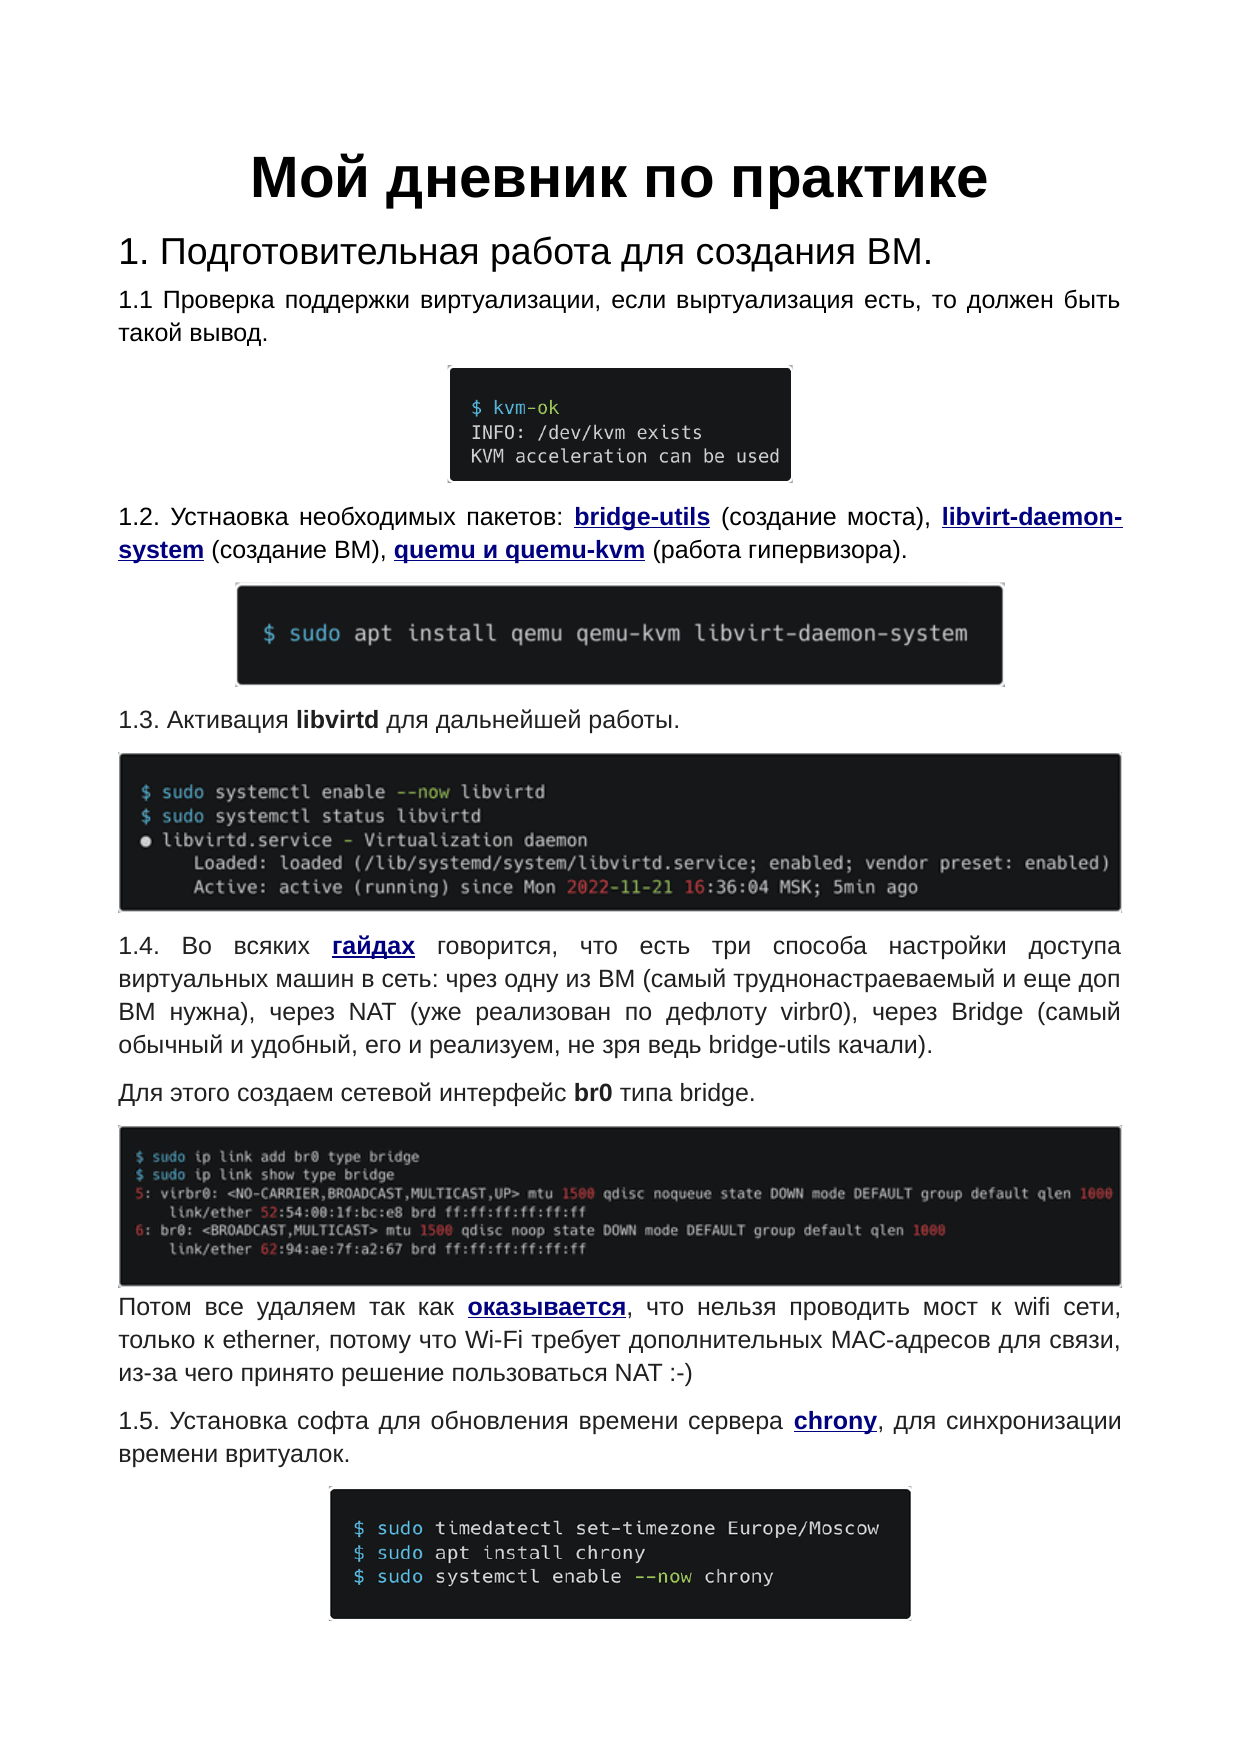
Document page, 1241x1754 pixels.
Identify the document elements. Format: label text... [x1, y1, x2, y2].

picture [328, 1486, 912, 1621]
text 1.2. Устнаовка необходимых пакетов: bridge-utils (создание моста), libvirt-daemon-system (создание ВМ), quemu и quemu-kvm (работа гипервизора). [118, 502, 1122, 563]
text Для этого создаем сетевой интерфейс br0 типа bridge. [118, 1078, 1122, 1107]
text Потом все удаляем так как оказывается, что нельзя проводить мост к wifi сети, только к etherner, потому что Wi-Fi требует дополнительных MAC-адресов для связи, из-за чего принято решение пользоваться NAT :-) [118, 1288, 1122, 1387]
picture [118, 1125, 1123, 1288]
picture [118, 752, 1123, 913]
text 1.4. Во всяких гайдах говорится, что есть три способа настройки доступа виртуальных машин в сеть: чрез одну из ВМ (самый труднонастраеваемый и еще доп ВМ нужна), через NAT (уже реализован по дефлоту virbr0), через Bridge (самый обычный и удобный, его и реализуем, не зря ведь bridge-utils качали). [118, 931, 1122, 1059]
subtitle 1. Подготовительная работа для создания ВМ. [118, 229, 1122, 272]
title Мой дневник по практике [118, 143, 1122, 210]
text 1.3. Активация libvirtd для дальнейшей работы. [118, 704, 1122, 733]
picture [447, 365, 793, 483]
text 1.1 Проверка поддержки виртуализации, если выртуализация есть, то должен быть такой вывод. [118, 284, 1122, 346]
text 1.5. Установка софта для обновления времени сервера chrony, для синхронизации времени вритуалок. [118, 1406, 1122, 1468]
picture [235, 582, 1005, 687]
